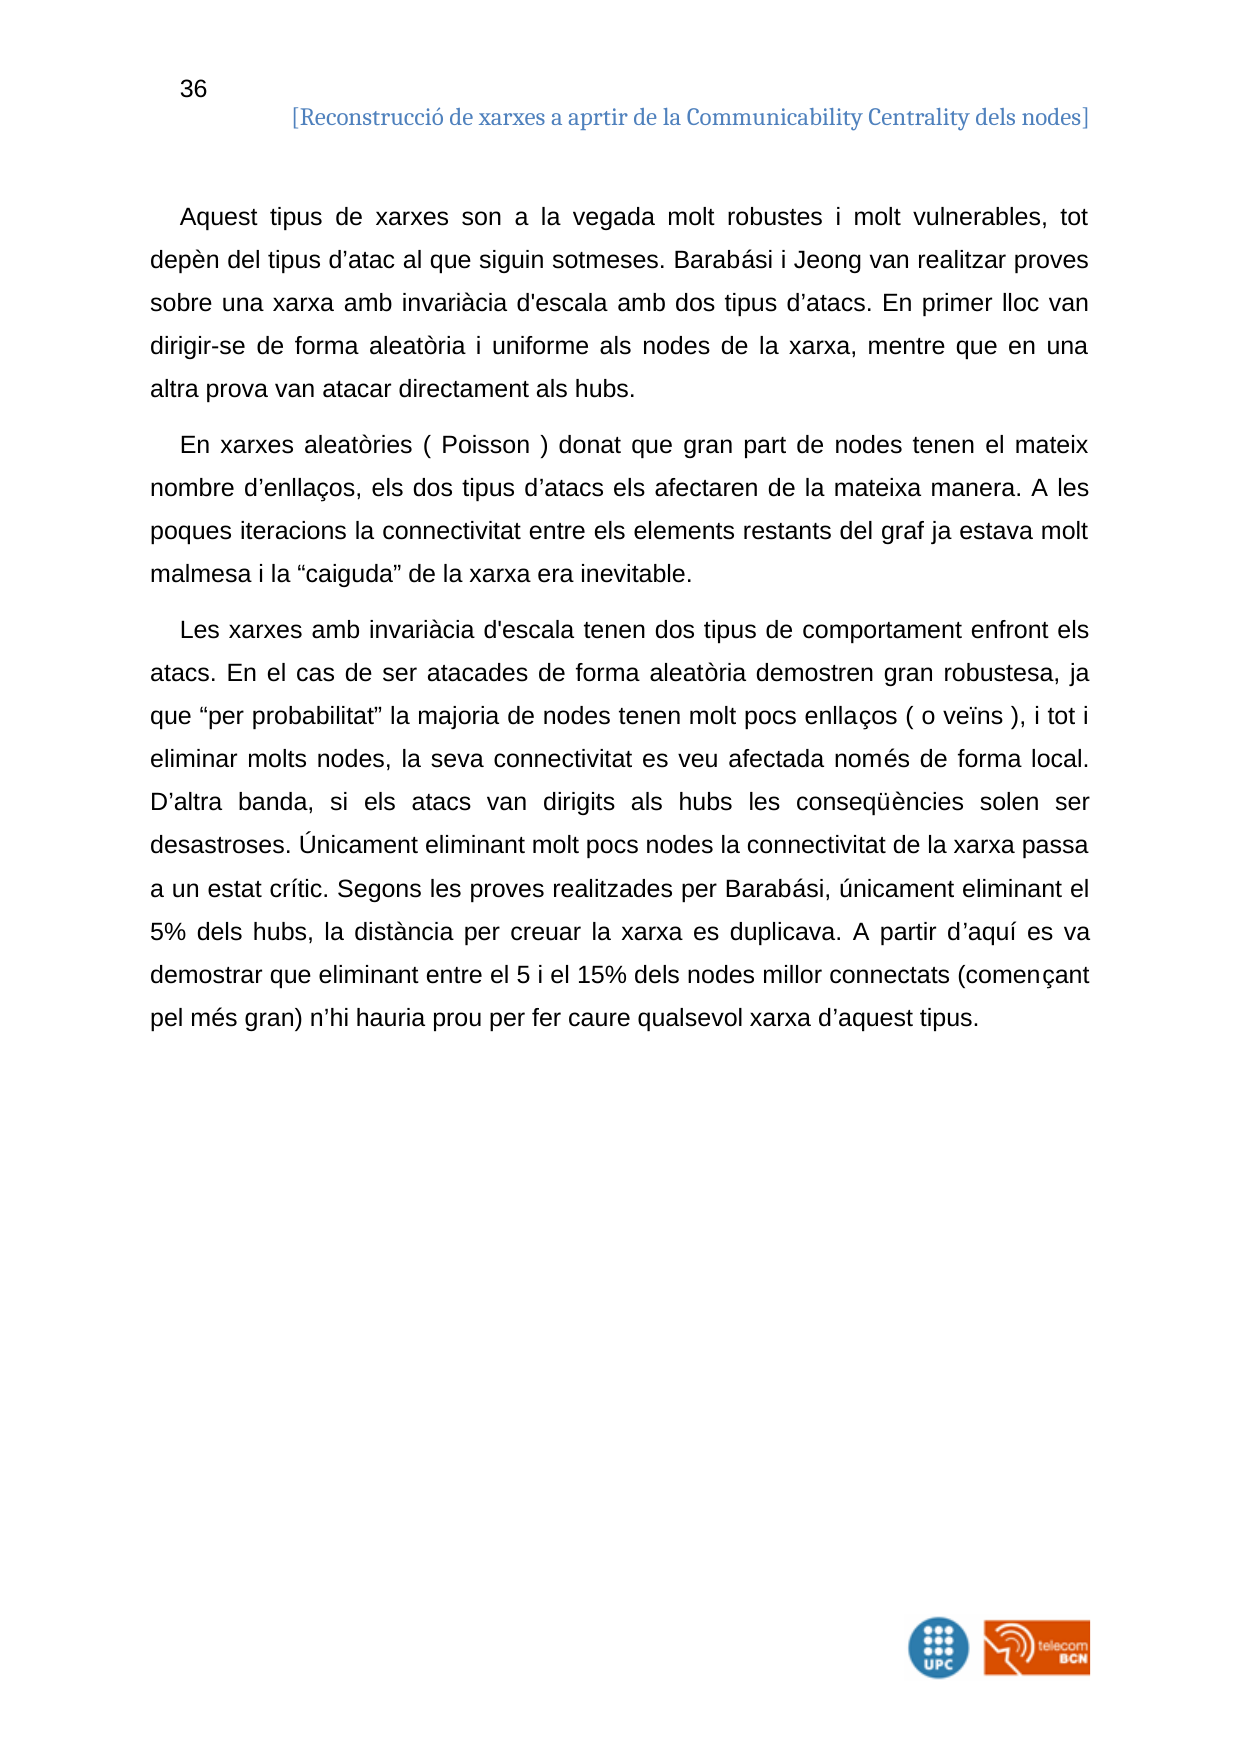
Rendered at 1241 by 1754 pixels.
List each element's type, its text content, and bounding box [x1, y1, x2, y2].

picture [904, 1614, 1091, 1681]
text Les xarxes amb invariàcia d'escala tenen dos tipus de comportament enfront els atacs. En el cas de ser atacades de forma aleatòria demostren gran robustesa, ja que “per probabilitat” la majoria de nodes tenen molt pocs enllaços ( o veïns ), i tot i eliminar molts nodes, la seva connectivitat es veu afectada només de forma local. D’altra banda, si els atacs van dirigits als hubs les conseqüències solen ser desastroses. Únicament eliminant molt pocs nodes la connectivitat de la xarxa passa a un estat crític. Segons les proves realitzades per Barabási, únicament eliminant el 5% dels hubs, la distància per creuar la xarxa es duplicava. A partir d’aquí es va demostrar que eliminant entre el 5 i el 15% dels nodes millor connectats (començant pel més gran) n’hi hauria prou per fer caure qualsevol xarxa d’aquest tipus. [150, 615, 1090, 1032]
text En xarxes aleatòries ( Poisson ) donat que gran part de nodes tenen el mateix nombre d’enllaços, els dos tipus d’atacs els afectaren de la mateixa manera. A les poques iteracions la connectivitat entre els elements restants del graf ja estava molt malmesa i la “caiguda” de la xarxa era inevitable. [150, 430, 1090, 588]
text Aquest tipus de xarxes son a la vegada molt robustes i molt vulnerables, tot depèn del tipus d’atac al que siguin sotmeses. Barabási i Jeong van realitzar proves sobre una xarxa amb invariàcia d'escala amb dos tipus d’atacs. En primer lloc van dirigir-se de forma aleatòria i uniforme als nodes de la xarxa, mentre que en una altra prova van atacar directament als hubs. [150, 202, 1090, 403]
